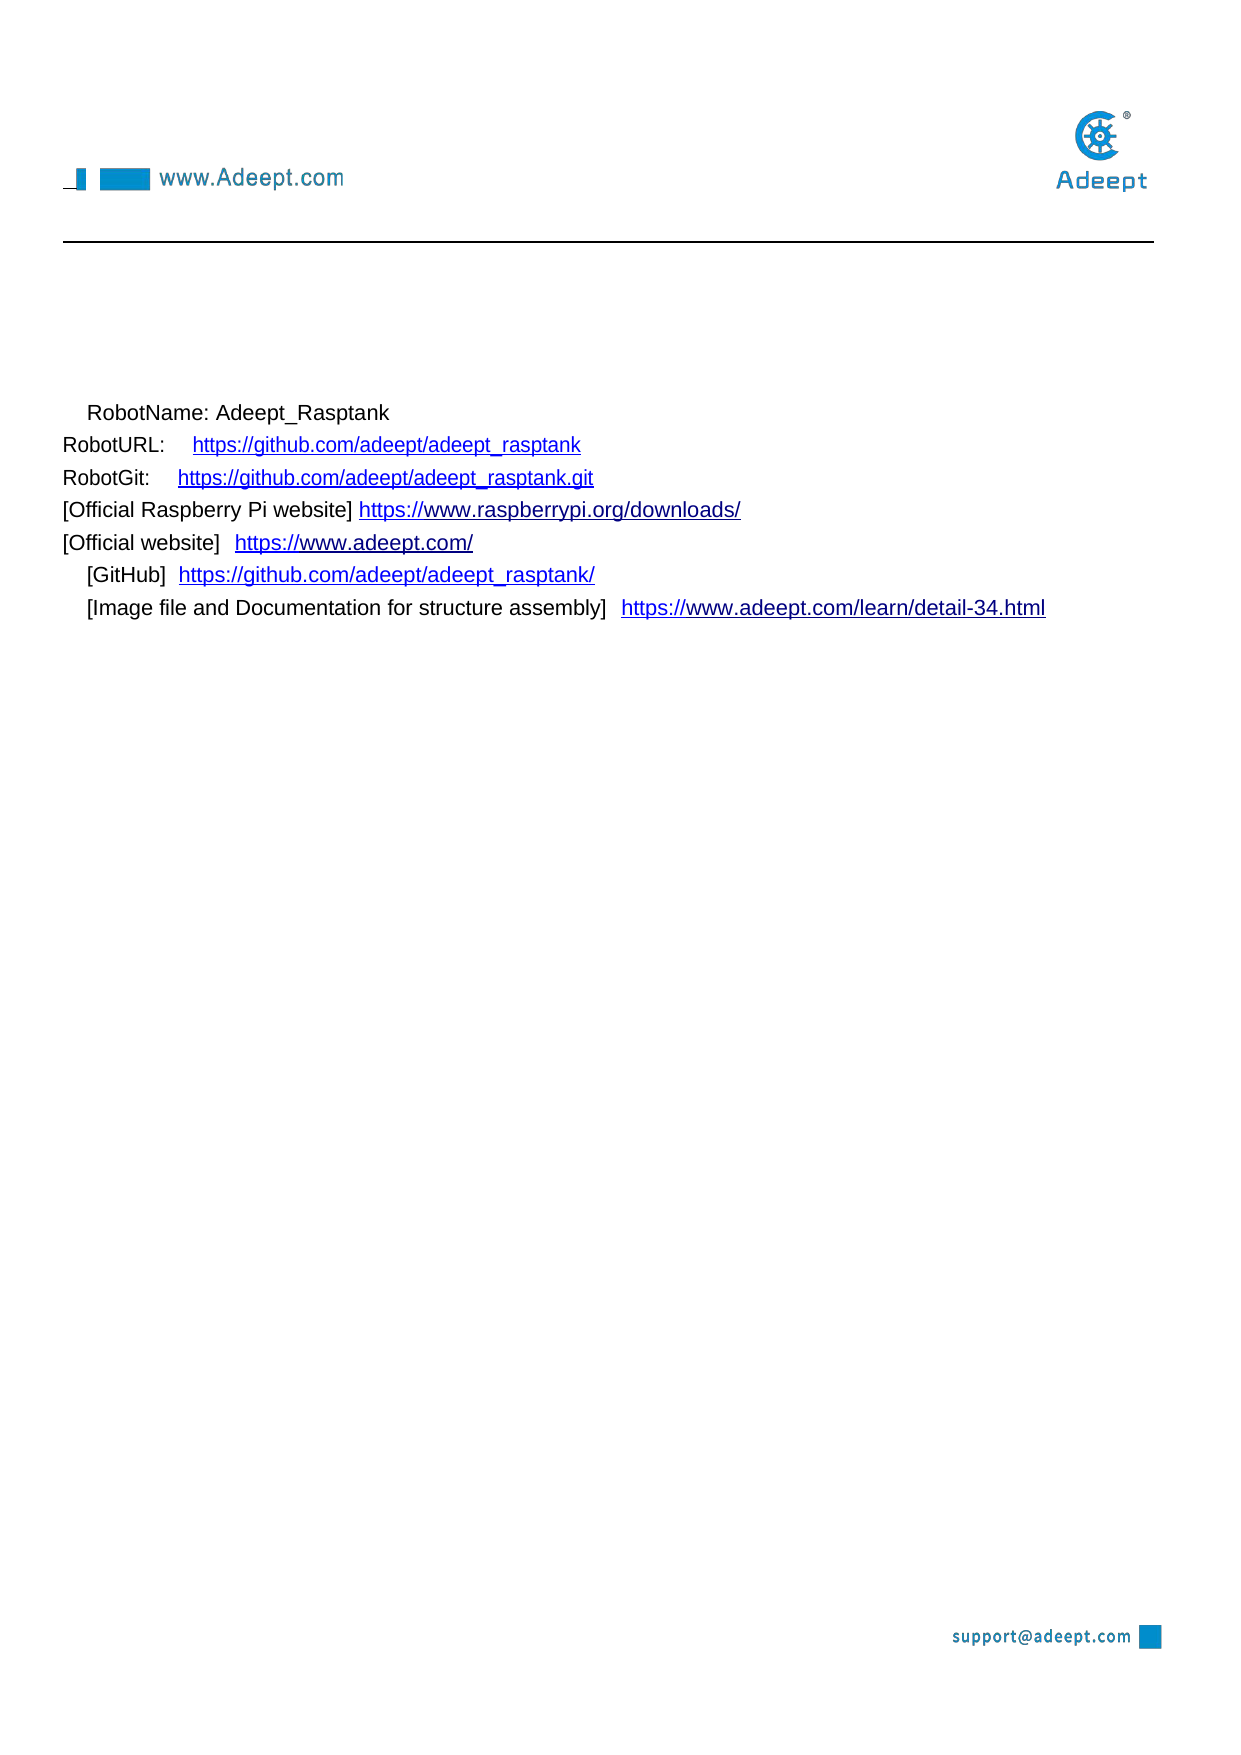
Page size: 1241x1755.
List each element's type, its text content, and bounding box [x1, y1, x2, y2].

picture [75, 167, 343, 191]
list Resources Link [87, 322, 1130, 374]
text [Image file and Documentation for structure assembly] https://www.adeept.com/learn/detail-34.html [87, 595, 1178, 620]
text [Official Raspberry Pi website] https://www.raspberrypi.org/downloads/ [Official website] https://www.adeept.com/ [62, 497, 767, 555]
text [GitHub] https://github.com/adeept/adeept_rasptank/ [87, 562, 1178, 588]
text RobotName: Adeept_Rasptank [87, 399, 1178, 425]
picture [947, 1625, 1139, 1649]
text RobotURL: https://github.com/adeept/adeept_rasptank RobotGit: https://github.com/adeept/adeept_rasptank.git [62, 432, 637, 490]
picture [1056, 111, 1147, 192]
